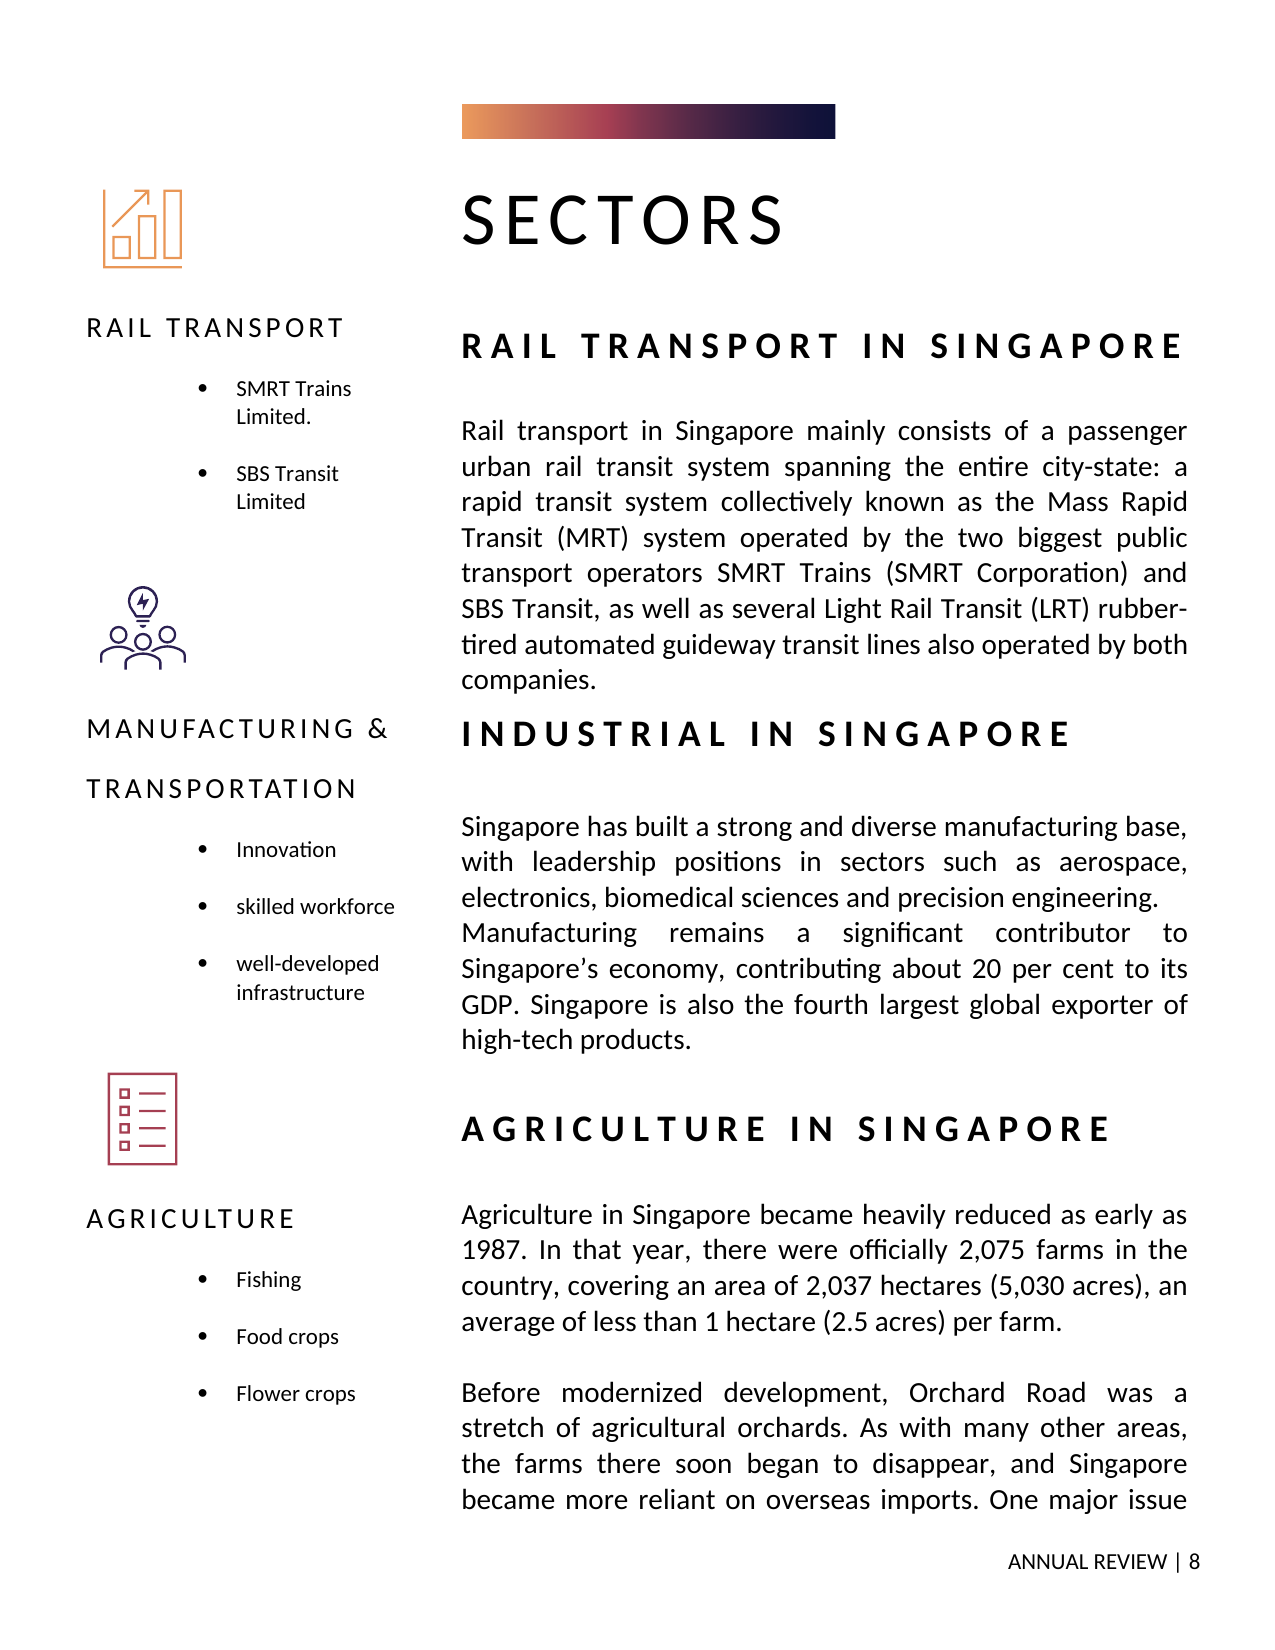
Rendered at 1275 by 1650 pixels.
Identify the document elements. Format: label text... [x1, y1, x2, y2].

table_cell [413, 159, 450, 1539]
table_header [413, 103, 450, 159]
table_cell Rail transport in Singapore Rail transport in Singapore mainly consists of a passenger urban rail transit system spanning the entire city-state: a rapid transit system collectively known as the Mass Rapid Transit (MRT) system operated by the two biggest public transport operators SMRT Trains (SMRT Corporation) and SBS Transit, as well as several Light Rail Transit (LRT) rubber-tired automated guideway transit lines also operated by both companies. INDUSTRIAl in Singapore Singapore has built a strong and diverse manufacturing base, with leadership positions in sectors such as aerospace, electronics, biomedical sciences and precision engineering. Manufacturing remains a significant contributor to Singapore’s economy, contributing about 20 per cent to its GDP. Singapore is also the fourth largest global exporter of high-tech products. AGRICULTURE in SINGAPORE Agriculture in Singapore became heavily reduced as early as 1987. In that year, there were officially 2,075 farms in the country, covering an area of 2,037 hectares (5,030 acres), an average of less than 1 hectare (2.5 acres) per farm. Before modernized development, Orchard Road was a stretch of agricultural orchards. As with many other areas, the farms there soon began to disappear, and Singapore became more reliant on overseas imports. One major issue [450, 309, 1200, 1539]
table_header [450, 103, 1200, 159]
table_cell RAIL TRANSPORT SMRT Trains Limited. SBS Transit Limited MANUFACTURING & TRANSPORTATION Innovation skilled workforce well-developed infrastructure AGRICULTURE Fishing Food crops Flower crops [75, 159, 412, 1539]
table_cell SECTORS [450, 159, 1200, 309]
table_header [75, 103, 412, 159]
